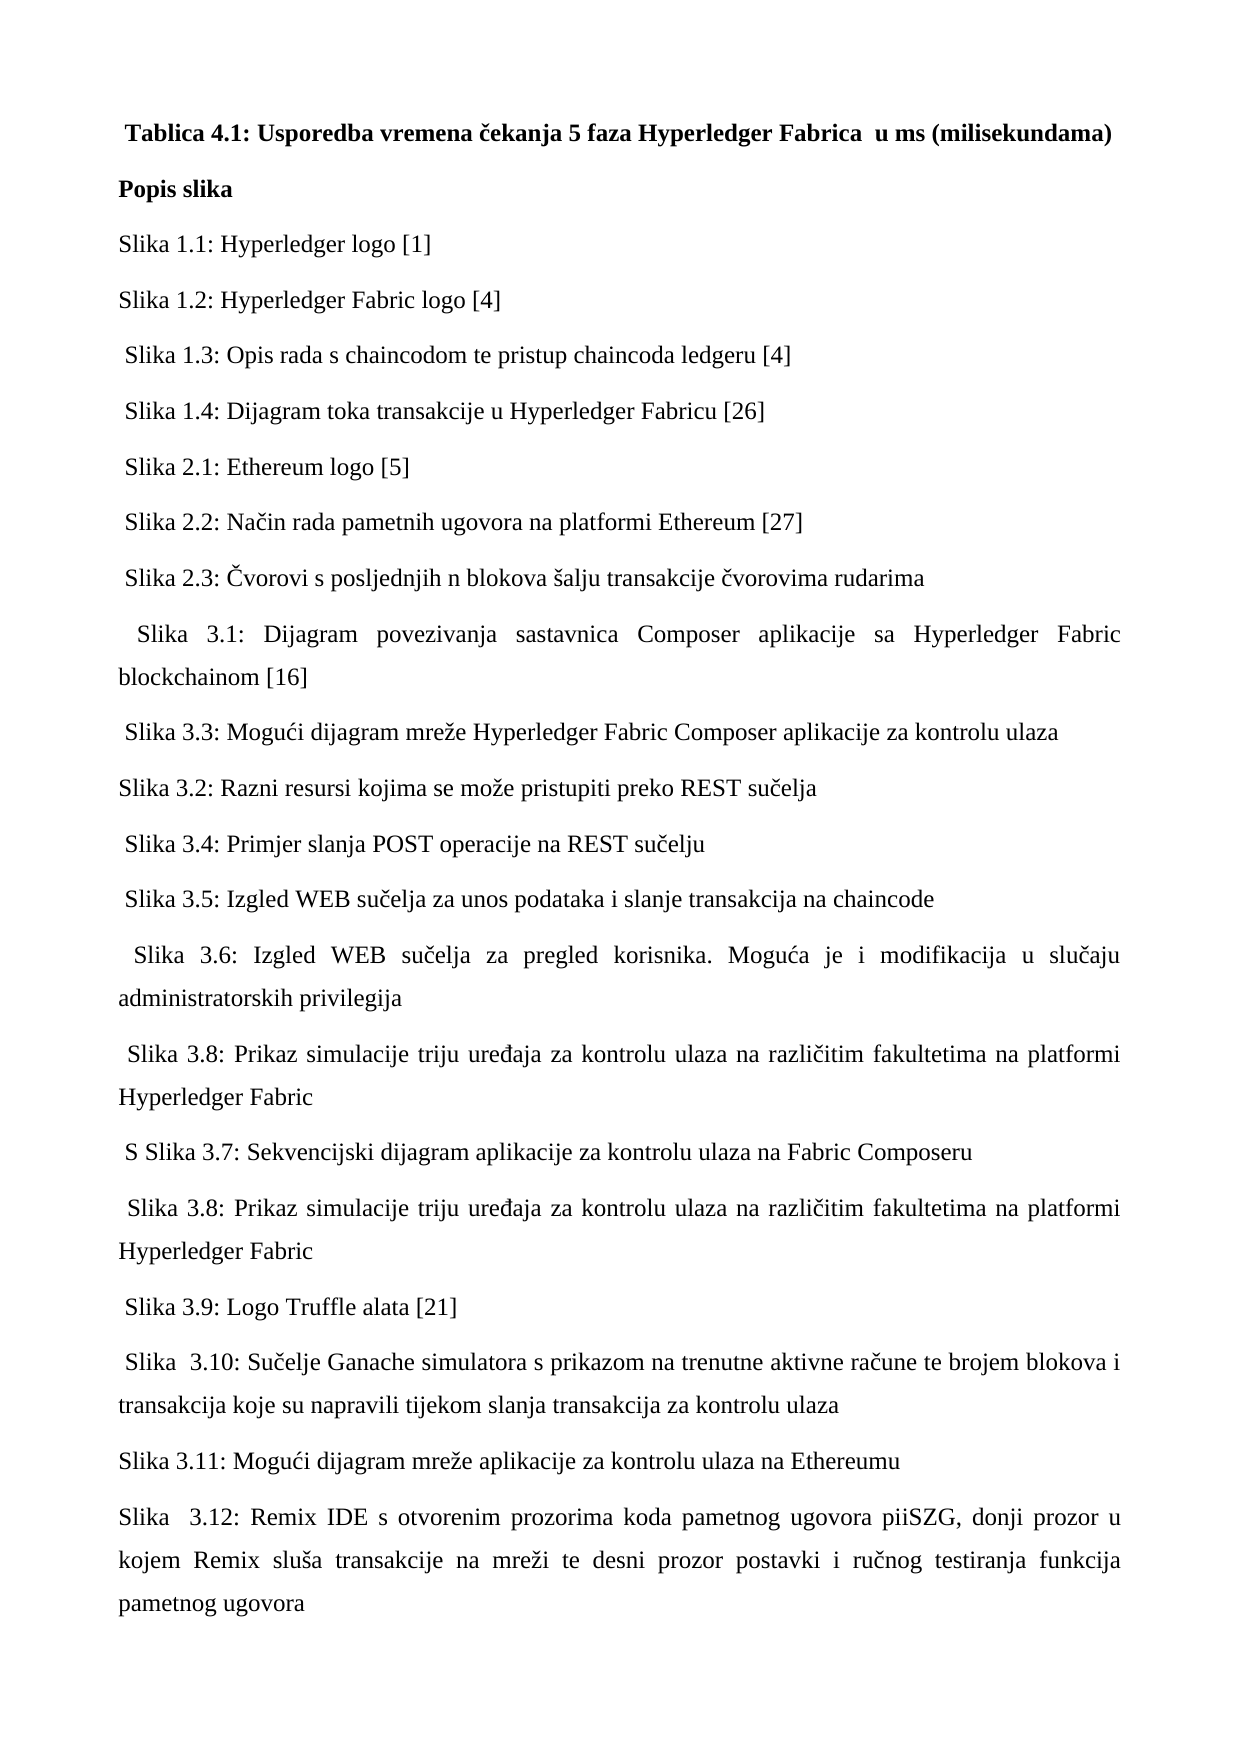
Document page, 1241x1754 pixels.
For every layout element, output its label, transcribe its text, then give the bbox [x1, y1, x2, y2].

text Slika 3.2: Razni resursi kojima se može pristupiti preko REST sučelja [118, 773, 1122, 802]
text Slika 3.4: Primjer slanja POST operacije na REST sučelju [118, 829, 1122, 857]
text Slika 3.9: Logo Truffle alata [21] [118, 1292, 1122, 1321]
text Slika 3.8: Prikaz simulacije triju uređaja za kontrolu ulaza na različitim fakultetima na platformi Hyperledger Fabric [118, 1039, 1122, 1111]
text Slika 2.2: Način rada pametnih ugovora na platformi Ethereum [27] [118, 507, 1122, 536]
text Slika 3.8: Prikaz simulacije triju uređaja za kontrolu ulaza na različitim fakultetima na platformi Hyperledger Fabric [118, 1193, 1122, 1265]
text Slika 3.5: Izgled WEB sučelja za pregled korisnika. Moguća je i modifikacija u slučaju administratorskih privilegija [118, 940, 1122, 1012]
text Slika 1.2: Hyperledger Fabric logo [4] [118, 285, 1122, 314]
text Tablica 4.1: Usporedba vremena čekanja 5 faza Hyperledger Fabrica u ms (milisekundama) [118, 118, 1122, 147]
text Slika 2.3: Čvorovi s posljednjih n blokova šalju transakcije čvorovima rudarima [118, 563, 1122, 592]
text S Slika 3.7: Sekvencijski dijagram aplikacije za kontrolu ulaza na Fabric Composeru [118, 1137, 1122, 1166]
text Slika 3.1: Dijagram povezivanja sastavnica Composer aplikacije sa Hyperledger Fabric blockchainom [16] [118, 619, 1122, 691]
text Slika 2.1: Ethereum logo [5] [118, 452, 1122, 481]
text Slika 1.1: Hyperledger logo [1] [118, 229, 1122, 258]
text Slika 1.4: Dijagram toka transakcije u Hyperledger Fabricu [26] [118, 396, 1122, 425]
text Slika 3.11: Mogući dijagram mreže aplikacije za kontrolu ulaza na Ethereumu [118, 1446, 1122, 1475]
text Slika 3.10: Sučelje Ganache simulatora s prikazom na trenutne aktivne račune te brojem blokova i transakcija koje su napravili tijekom slanja transakcija za kontrolu ulaza [118, 1347, 1122, 1419]
text Slika 1.3: Opis rada s chaincodom te pristup chaincoda ledgeru [4] [118, 341, 1122, 369]
text Slika 3.6: Izgled WEB sučelja za unos podataka i slanje transakcija na chaincode [118, 884, 1122, 913]
text Slika 3.12: Remix IDE s otvorenim prozorima koda pametnog ugovora piiSZG, donji prozor u kojem Remix sluša transakcije na mreži te desni prozor postavki i ručnog testiranja funkcija pametnog ugovora [118, 1502, 1122, 1617]
text Popis slika [118, 174, 1122, 202]
text Slika 3.3: Mogući dijagram mreže Hyperledger Fabric Composer aplikacije za kontrolu ulaza [118, 717, 1122, 746]
